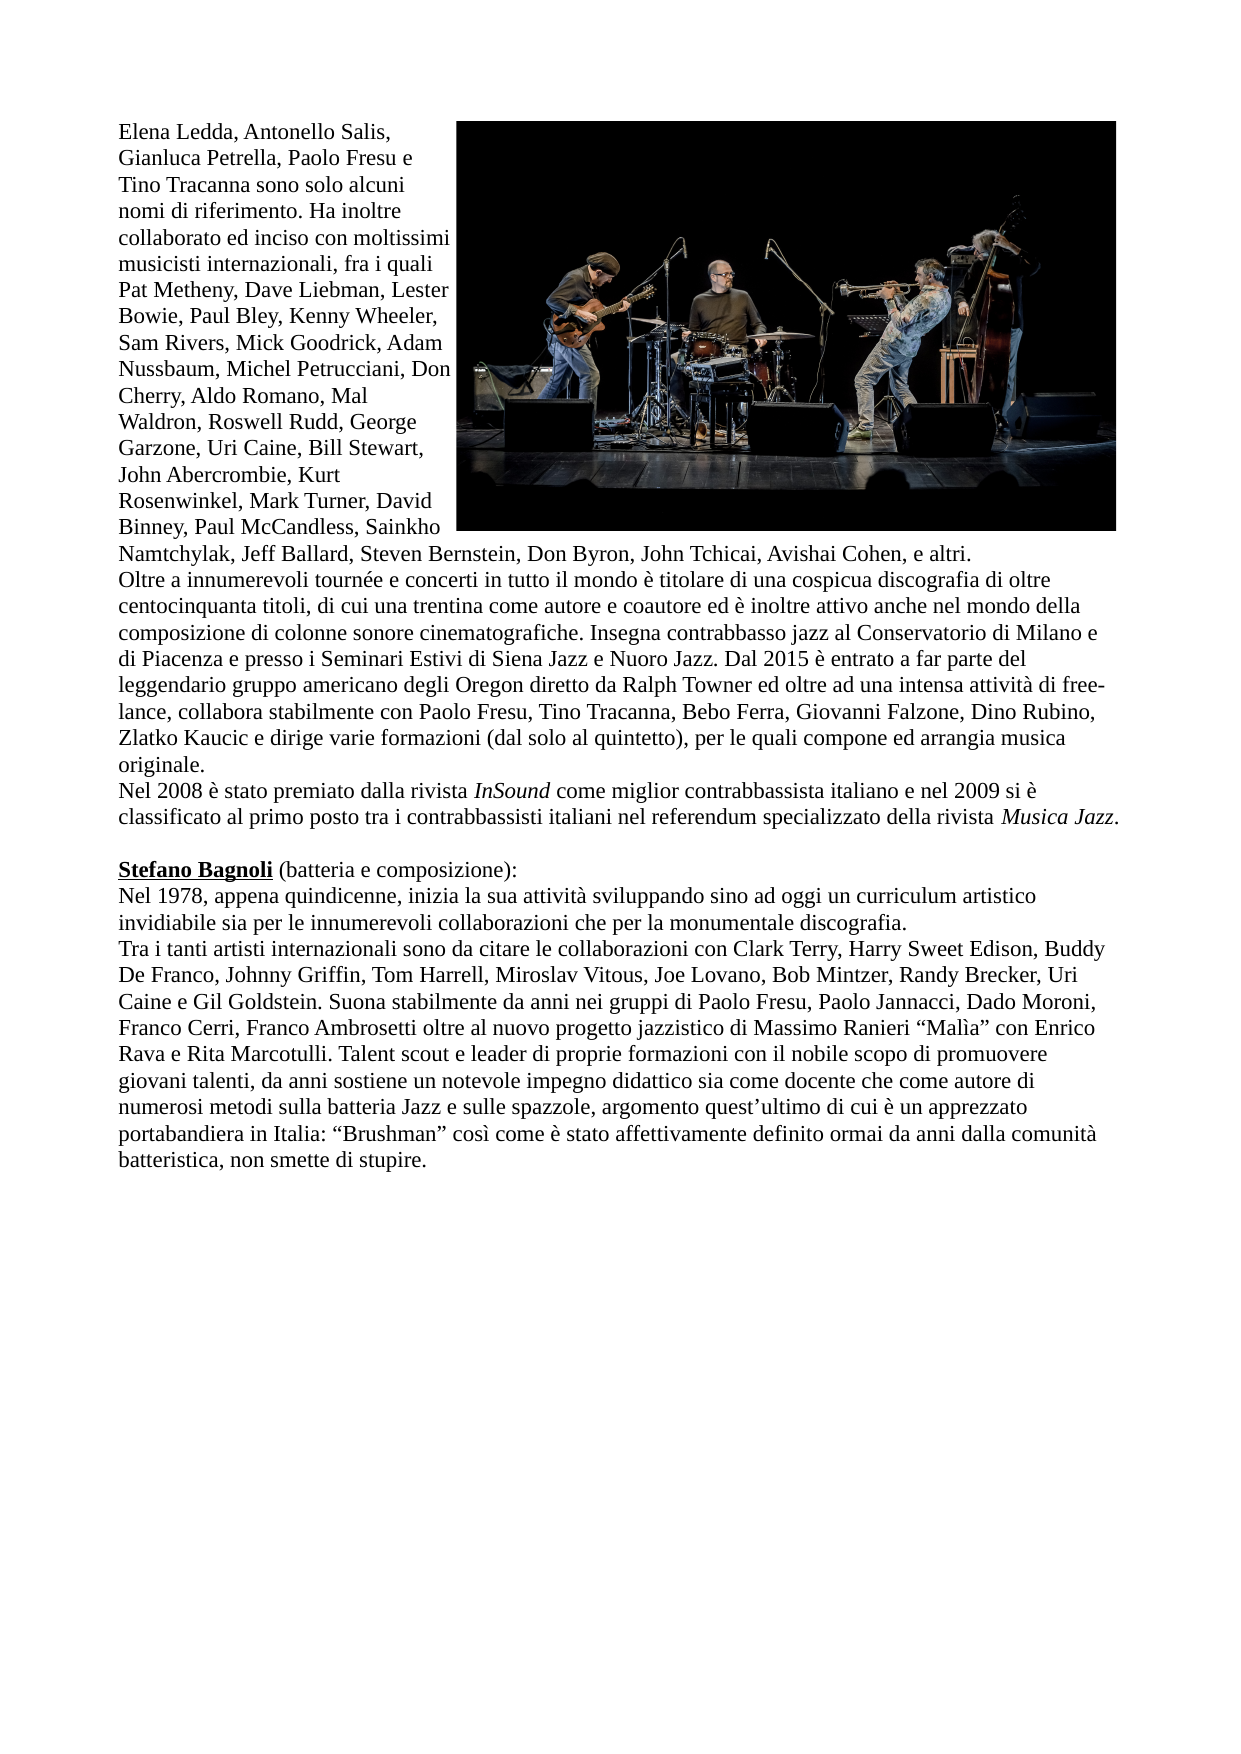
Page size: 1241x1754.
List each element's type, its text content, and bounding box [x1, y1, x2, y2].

text Elena Ledda, Antonello Salis, Gianluca Petrella, Paolo Fresu e Tino Tracanna sono solo alcuni nomi di riferimento. Ha inoltre collaborato ed inciso con moltissimi musicisti internazionali, fra i quali Pat Metheny, Dave Liebman, Lester Bowie, Paul Bley, Kenny Wheeler, Sam Rivers, Mick Goodrick, Adam Nussbaum, Michel Petrucciani, Don Cherry, Aldo Romano, Mal Waldron, Roswell Rudd, George Garzone, Uri Caine, Bill Stewart, John Abercrombie, Kurt Rosenwinkel, Mark Turner, David Binney, Paul McCandless, Sainkho [118, 118, 1122, 540]
text Franco Cerri, Franco Ambrosetti oltre al nuovo progetto jazzistico di Massimo Ranieri “Malìa” con Enrico [118, 1014, 1122, 1041]
text classificato al primo posto tra i contrabbassisti italiani nel referendum specializzato della rivista Musica Jazz. [118, 803, 1122, 830]
text Nel 2008 è stato premiato dalla rivista InSound come miglior contrabbassista italiano e nel 2009 si è [118, 777, 1122, 803]
text composizione di colonne sonore cinematografiche. Insegna contrabbasso jazz al Conservatorio di Milano e di Piacenza e presso i Seminari Estivi di Siena Jazz e Nuoro Jazz. Dal 2015 è entrato a far parte del leggendario gruppo americano degli Oregon diretto da Ralph Towner ed oltre ad una intensa attività di free-lance, collabora stabilmente con Paolo Fresu, Tino Tracanna, Bebo Ferra, Giovanni Falzone, Dino Rubino, Zlatko Kaucic e dirige varie formazioni (dal solo al quintetto), per le quali compone ed arrangia musica originale. [118, 619, 1122, 777]
text Stefano Bagnoli (batteria e composizione): [118, 856, 1122, 882]
text Nel 1978, appena quindicenne, inizia la sua attività sviluppando sino ad oggi un curriculum artistico [118, 882, 1122, 909]
text Tra i tanti artisti internazionali sono da citare le collaborazioni con Clark Terry, Harry Sweet Edison, Buddy [118, 935, 1122, 961]
picture [456, 121, 1117, 531]
text De Franco, Johnny Griffin, Tom Harrell, Miroslav Vitous, Joe Lovano, Bob Mintzer, Randy Brecker, Uri [118, 961, 1122, 988]
text invidiabile sia per le innumerevoli collaborazioni che per la monumentale discografia. [118, 909, 1122, 935]
text Rava e Rita Marcotulli. Talent scout e leader di proprie formazioni con il nobile scopo di promuovere giovani talenti, da anni sostiene un notevole impegno didattico sia come docente che come autore di numerosi metodi sulla batteria Jazz e sulle spazzole, argomento quest’ultimo di cui è un apprezzato portabandiera in Italia: “Brushman” così come è stato affettivamente definito ormai da anni dalla comunità batteristica, non smette di stupire. [118, 1041, 1122, 1172]
text centocinquanta titoli, di cui una trentina come autore e coautore ed è inoltre attivo anche nel mondo della [118, 592, 1122, 619]
text Caine e Gil Goldstein. Suona stabilmente da anni nei gruppi di Paolo Fresu, Paolo Jannacci, Dado Moroni, [118, 988, 1122, 1014]
text Oltre a innumerevoli tournée e concerti in tutto il mondo è titolare di una cospicua discografia di oltre [118, 566, 1122, 592]
text Namtchylak, Jeff Ballard, Steven Bernstein, Don Byron, John Tchicai, Avishai Cohen, e altri. [118, 540, 1122, 566]
